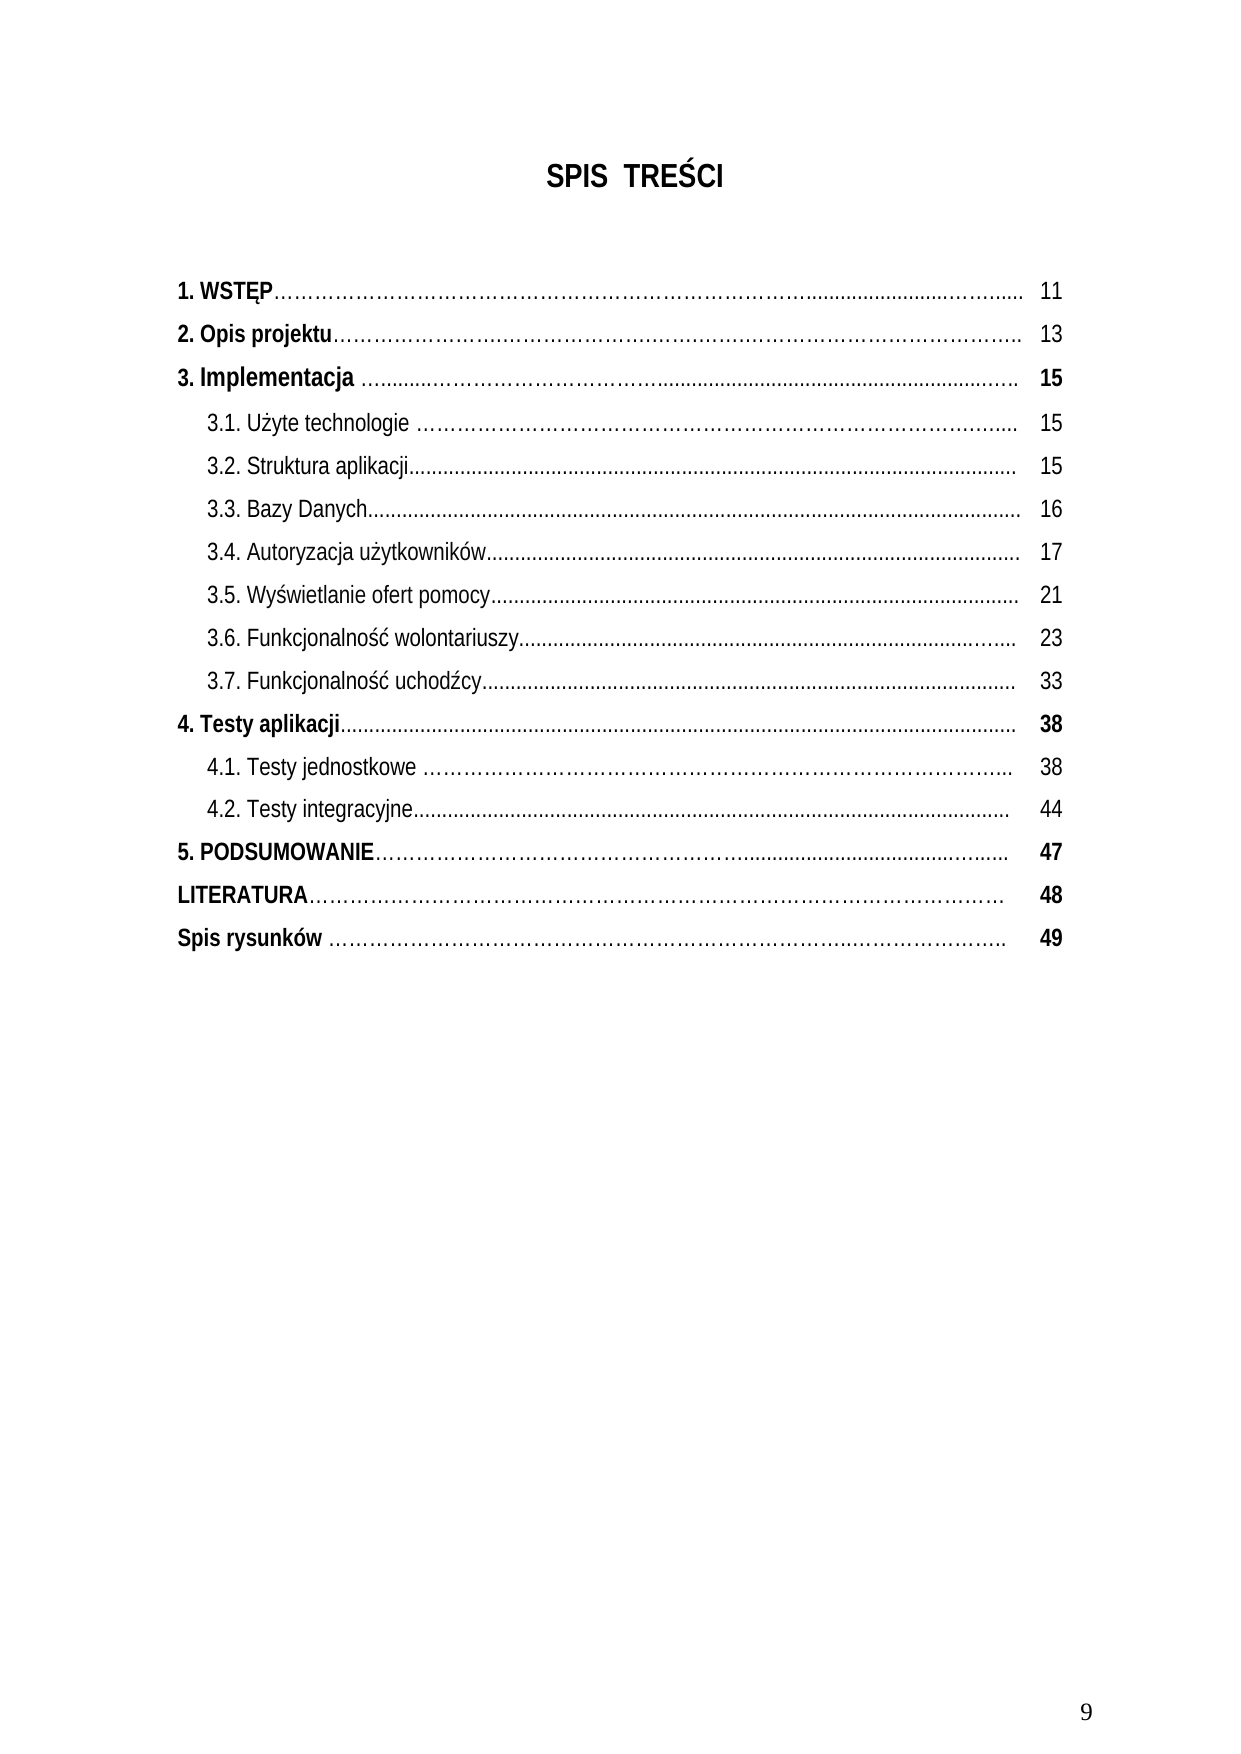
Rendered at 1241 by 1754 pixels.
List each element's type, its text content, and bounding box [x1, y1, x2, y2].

text 4. Testy aplikacji....................................................................................................................... 38 [177, 708, 1092, 737]
text 3. Implementacja ….........……………………………..........................................................….. 15 [177, 362, 1092, 393]
subtitle SPIS TREŚCI [177, 156, 1092, 194]
text Spis rysunków …………………………………………………………………..………………….. 49 [177, 923, 1092, 952]
text 3.1. Użyte technologie ……………………………………………………………………….….... 15 [177, 408, 1092, 437]
text 3.7. Funkcjonalność uchodźcy.............................................................................................. 33 [177, 666, 1092, 694]
text 3.4. Autoryzacja użytkowników.............................................................................................. 17 [177, 537, 1092, 566]
text 1. WSTĘP…………………………………………………………………….........................……...... 11 [177, 276, 1092, 304]
text 3.5. Wyświetlanie ofert pomocy............................................................................................. 21 [177, 580, 1092, 608]
text 3.3. Bazy Danych................................................................................................................... 16 [177, 494, 1092, 523]
text LITERATURA………………………………………………………………………………………… 48 [177, 880, 1092, 909]
text 4.2. Testy integracyjne......................................................................................................... 44 [177, 794, 1092, 823]
text 3.6. Funkcjonalność wolontariuszy................................................................................….... 23 [177, 623, 1092, 651]
text 3.2. Struktura aplikacji........................................................................................................... 15 [177, 451, 1092, 480]
text 2. Opis projektu…………………….………………….…….…….………………………………….. 13 [177, 319, 1092, 347]
text 4.1. Testy jednostkowe …………………………………………………………………………... 38 [177, 751, 1092, 780]
text 5. PODSUMOWANIE……………………………………………….....................................…...... 47 [177, 837, 1092, 866]
